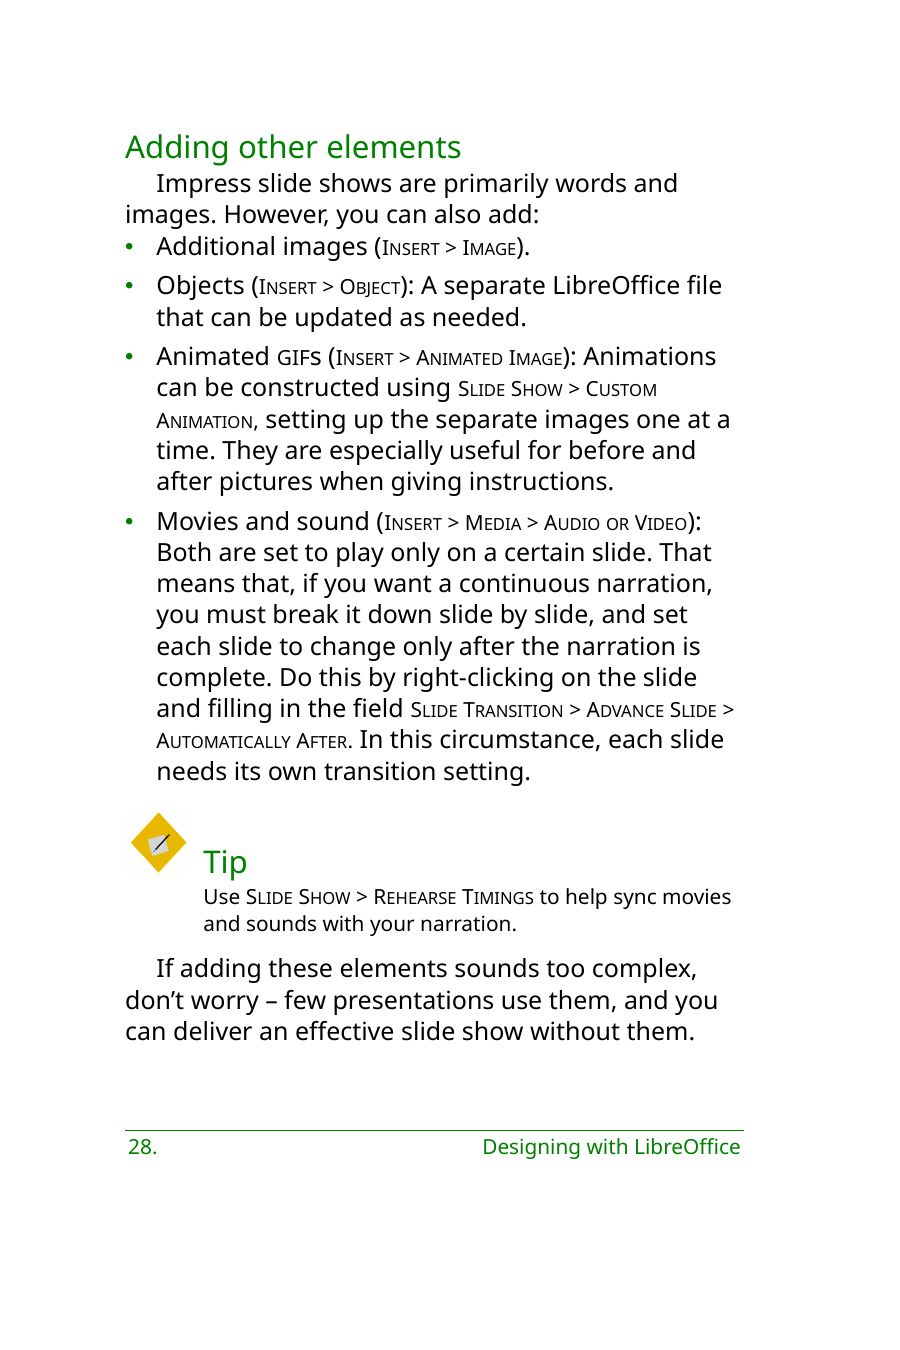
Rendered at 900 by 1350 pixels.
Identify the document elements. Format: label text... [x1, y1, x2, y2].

picture [126, 811, 189, 874]
list Movies and sound (Insert > Media > Audio or Video): Both are set to play only on a certain slide. That means that, if you want a continuous narration, you must break it down slide by slide, and set each slide to change only after the narration is complete. Do this by right-clicking on the slide and filling in the field Slide Transition > Advance Slide > Automatically After. In this circumstance, each slide needs its own transition setting. [125, 505, 744, 786]
list Objects (Insert > Object): A separate LibreOffice file that can be updated as needed. [125, 270, 744, 332]
list Animated GIFs (Insert > Animated Image): Animations can be constructed using Slide Show > Custom Animation, setting up the separate images one at a time. They are especially useful for before and after pictures when giving instructions. [125, 341, 744, 497]
text If adding these elements sounds too complex, don’t worry – few presentations use them, and you can deliver an effective slide show without them. [125, 953, 744, 1047]
list Additional images (Insert > Image). [125, 230, 744, 261]
text Impress slide shows are primarily words and images. However, you can also add: [125, 168, 744, 230]
list Tip [125, 810, 744, 883]
subtitle Adding other elements [125, 125, 744, 168]
text Use Slide Show > Rehearse Timings to help sync movies and sounds with your narration. [203, 883, 744, 937]
